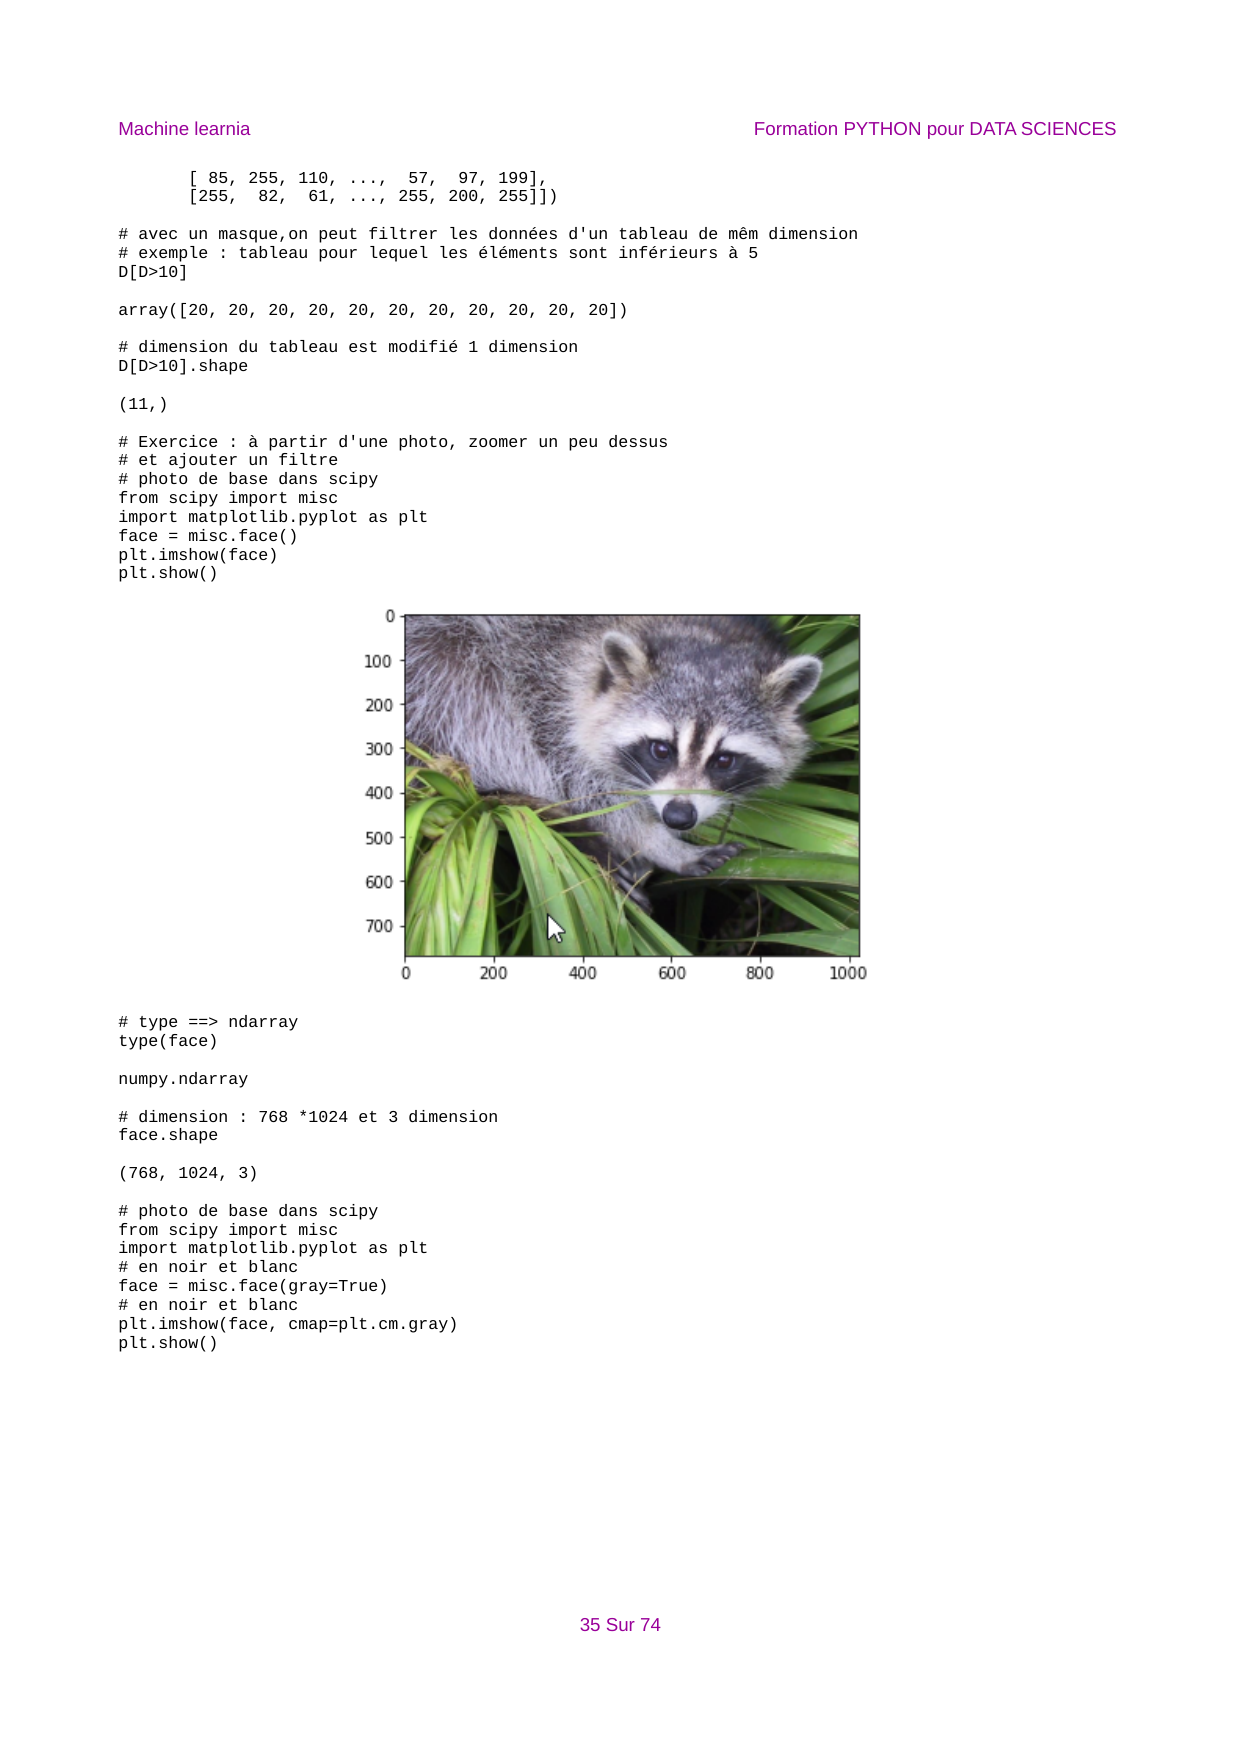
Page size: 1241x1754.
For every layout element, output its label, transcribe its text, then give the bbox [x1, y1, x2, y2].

picture [345, 602, 895, 995]
text # photo de base dans scipy [118, 471, 1122, 490]
text # Exercice : à partir d'une photo, zoomer un peu dessus [118, 433, 1122, 452]
text # dimension : 768 *1024 et 3 dimension [118, 1108, 1122, 1127]
text plt.show() [118, 565, 1122, 584]
text D[D>10] [118, 263, 1122, 282]
text from scipy import misc [118, 490, 1122, 508]
text [ 85, 255, 110, ..., 57, 97, 199], [118, 169, 1122, 188]
text face = misc.face() [118, 527, 1122, 546]
text plt.imshow(face, cmap=plt.cm.gray) [118, 1316, 1122, 1334]
text # et ajouter un filtre [118, 452, 1122, 471]
text # en noir et blanc [118, 1259, 1122, 1278]
text import matplotlib.pyplot as plt [118, 508, 1122, 527]
text # en noir et blanc [118, 1297, 1122, 1316]
text # type ==> ndarray [118, 1014, 1122, 1033]
text (768, 1024, 3) [118, 1165, 1122, 1183]
text plt.show() [118, 1334, 1122, 1353]
text numpy.ndarray [118, 1070, 1122, 1089]
text (11,) [118, 395, 1122, 414]
text type(face) [118, 1033, 1122, 1052]
text [255, 82, 61, ..., 255, 200, 255]]) [118, 188, 1122, 207]
text # avec un masque,on peut filtrer les données d'un tableau de mêm dimension [118, 226, 1122, 244]
text # exemple : tableau pour lequel les éléments sont inférieurs à 5 [118, 244, 1122, 263]
text from scipy import misc [118, 1221, 1122, 1240]
text face = misc.face(gray=True) [118, 1278, 1122, 1297]
text # dimension du tableau est modifié 1 dimension [118, 339, 1122, 358]
text array([20, 20, 20, 20, 20, 20, 20, 20, 20, 20, 20]) [118, 301, 1122, 320]
text plt.imshow(face) [118, 546, 1122, 565]
text import matplotlib.pyplot as plt [118, 1240, 1122, 1259]
text D[D>10].shape [118, 358, 1122, 377]
text face.shape [118, 1127, 1122, 1146]
text # photo de base dans scipy [118, 1202, 1122, 1221]
